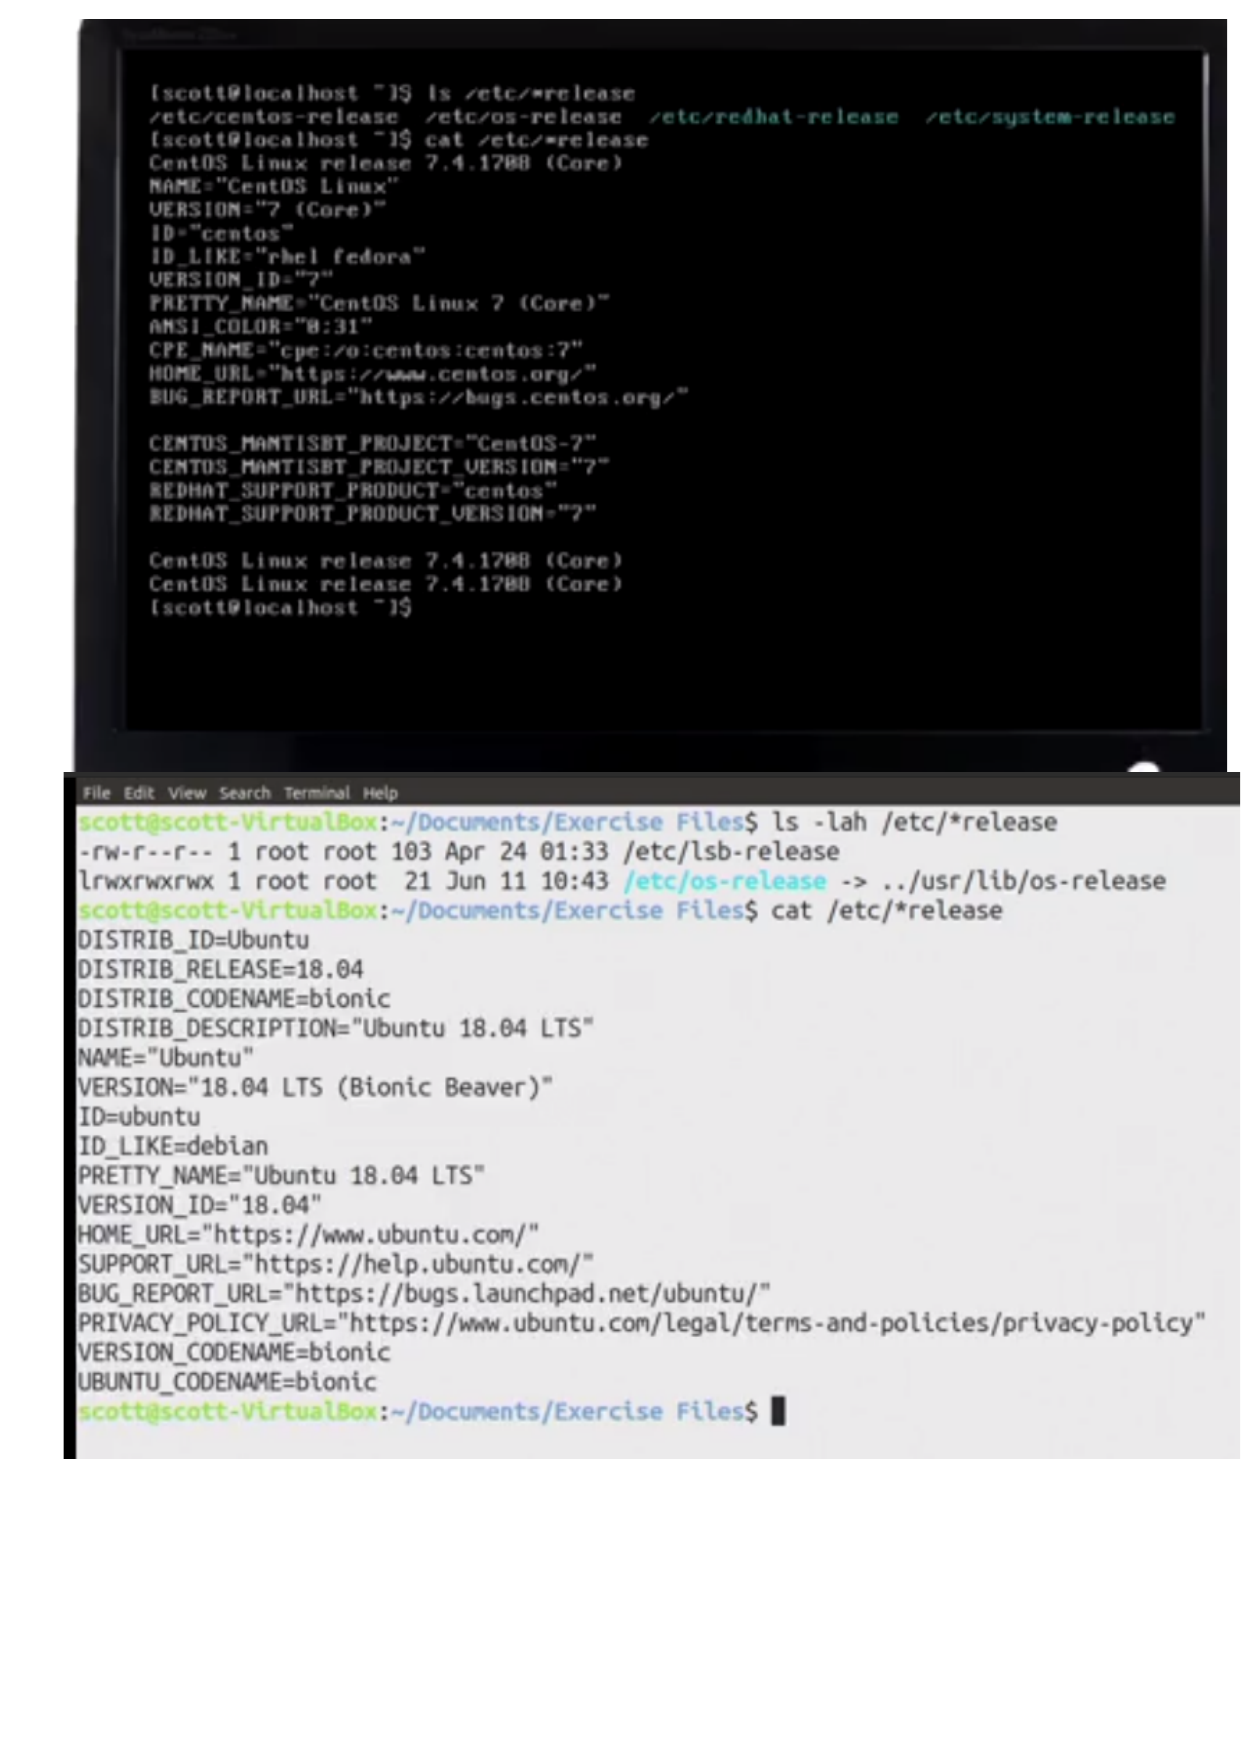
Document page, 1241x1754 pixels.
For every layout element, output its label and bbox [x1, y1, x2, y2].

picture [63, 19, 1241, 1459]
